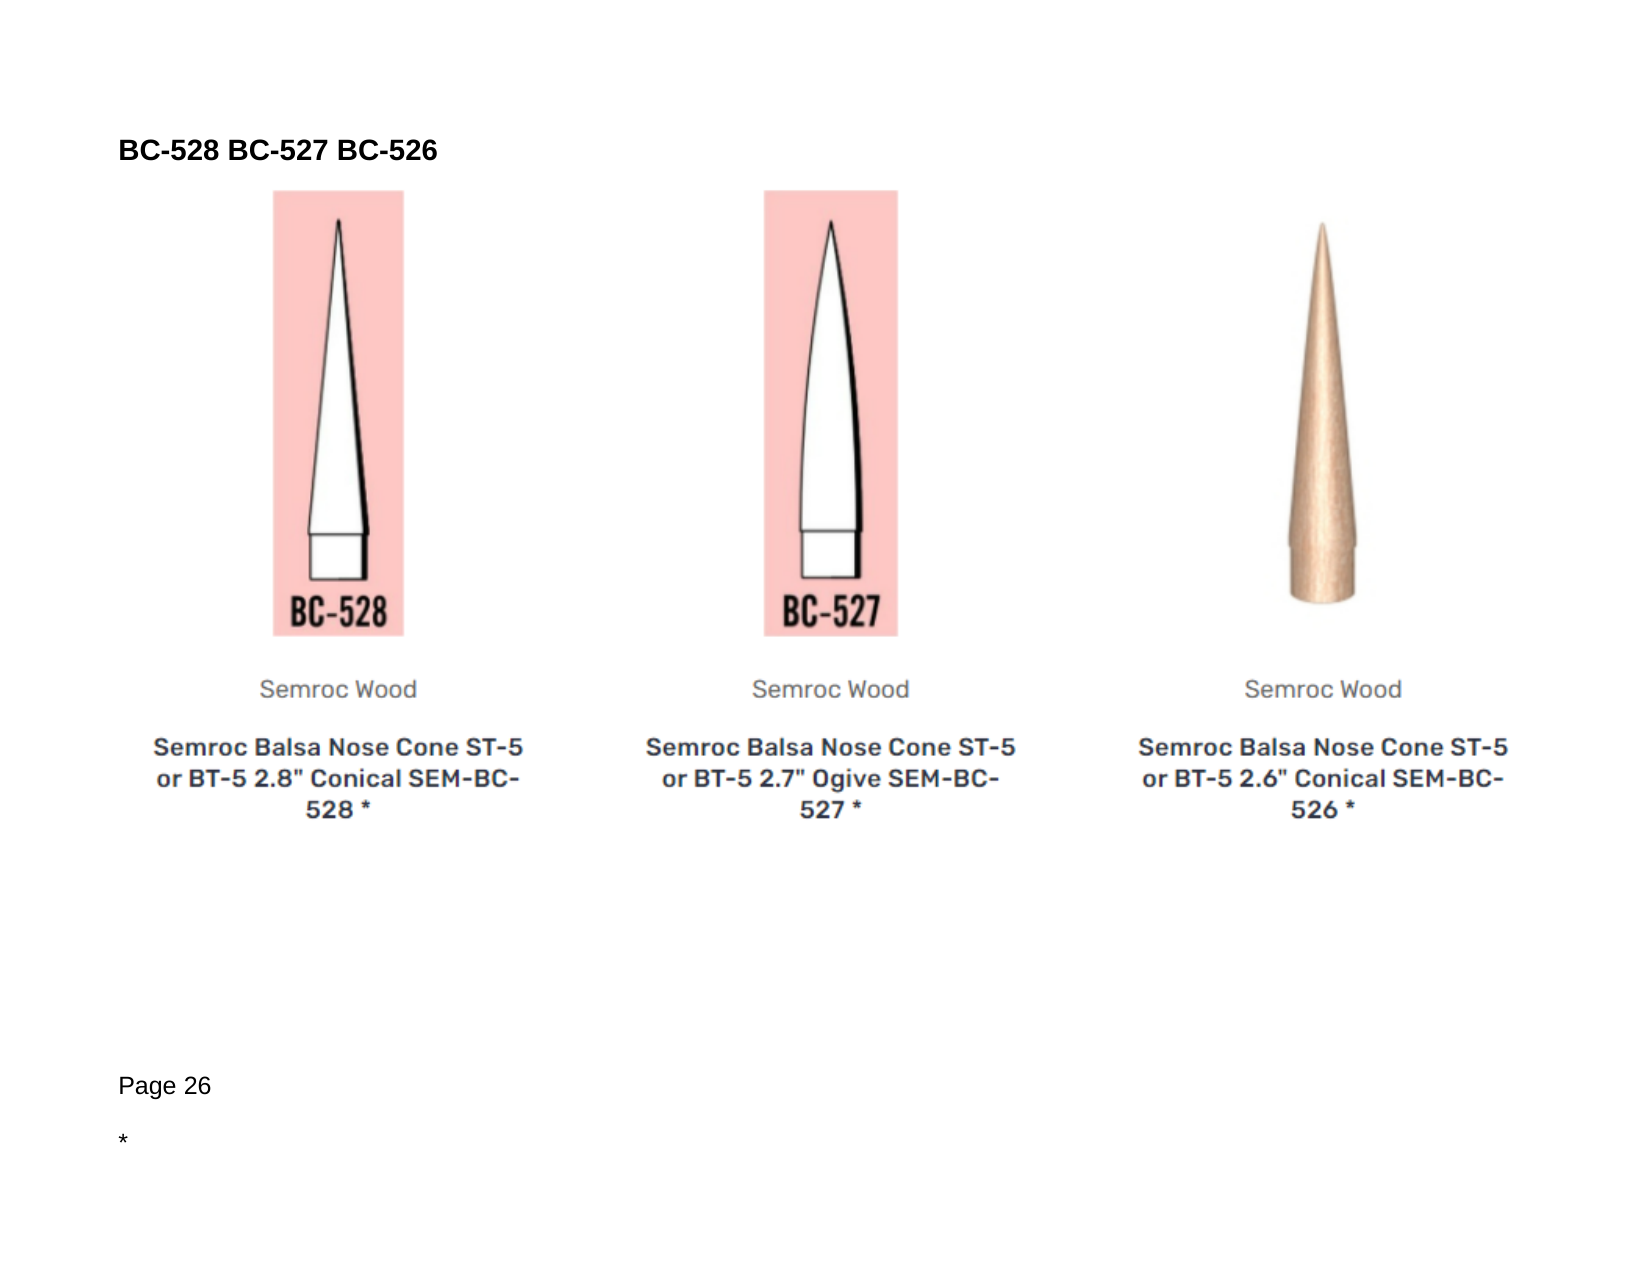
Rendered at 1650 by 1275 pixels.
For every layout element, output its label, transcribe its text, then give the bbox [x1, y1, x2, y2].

subtitle BC-528 BC-527 BC-526 [118, 133, 1532, 166]
picture [123, 178, 1527, 842]
